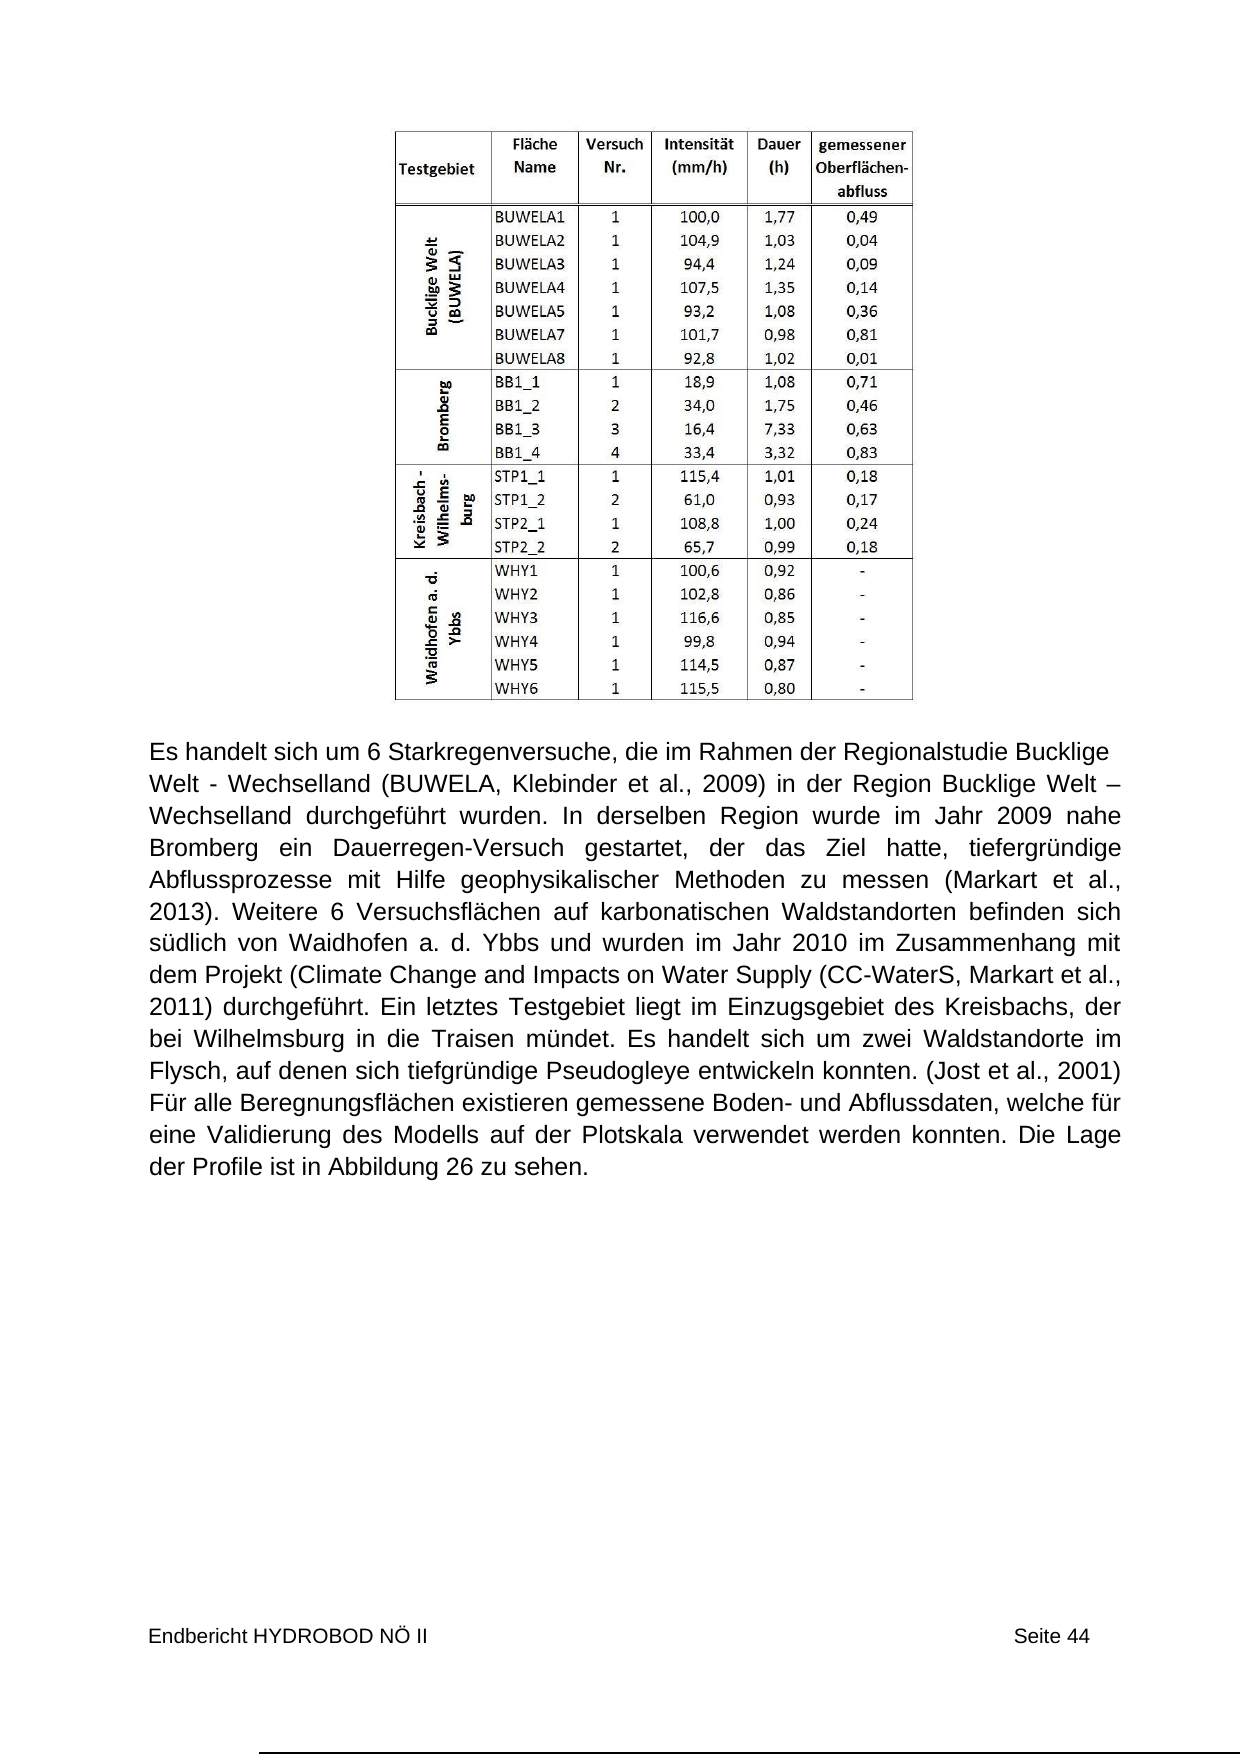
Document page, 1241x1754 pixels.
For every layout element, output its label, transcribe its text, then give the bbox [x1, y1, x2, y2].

text Es handelt sich um 6 Starkregenversuche, die im Rahmen der Regionalstudie Bucklige [149, 737, 1123, 765]
text Welt - Wechselland (BUWELA, Klebinder et al., 2009) in der Region Bucklige Welt – Wechselland durchgeführt wurden. In derselben Region wurde im Jahr 2009 nahe Bromberg ein Dauerregen-Versuch gestartet, der das Ziel hatte, tiefergründige Abflussprozesse mit Hilfe geophysikalischer Methoden zu messen (Markart et al., 2013). Weitere 6 Versuchsflächen auf karbonatischen Waldstandorten befinden sich südlich von Waidhofen a. d. Ybbs und wurden im Jahr 2010 im Zusammenhang mit dem Projekt (Climate Change and Impacts on Water Supply (CC-WaterS, Markart et al., 2011) durchgeführt. Ein letztes Testgebiet liegt im Einzugsgebiet des Kreisbachs, der bei Wilhelmsburg in die Traisen mündet. Es handelt sich um zwei Waldstandorte im Flysch, auf denen sich tiefgründige Pseudogleye entwickeln konnten. (Jost et al., 2001) Für alle Beregnungsflächen existieren gemessene Boden- und Abflussdaten, welche für eine Validierung des Modells auf der Plotskala verwendet werden konnten. Die Lage der Profile ist in Abbildung 26 zu sehen. [149, 769, 1123, 1180]
